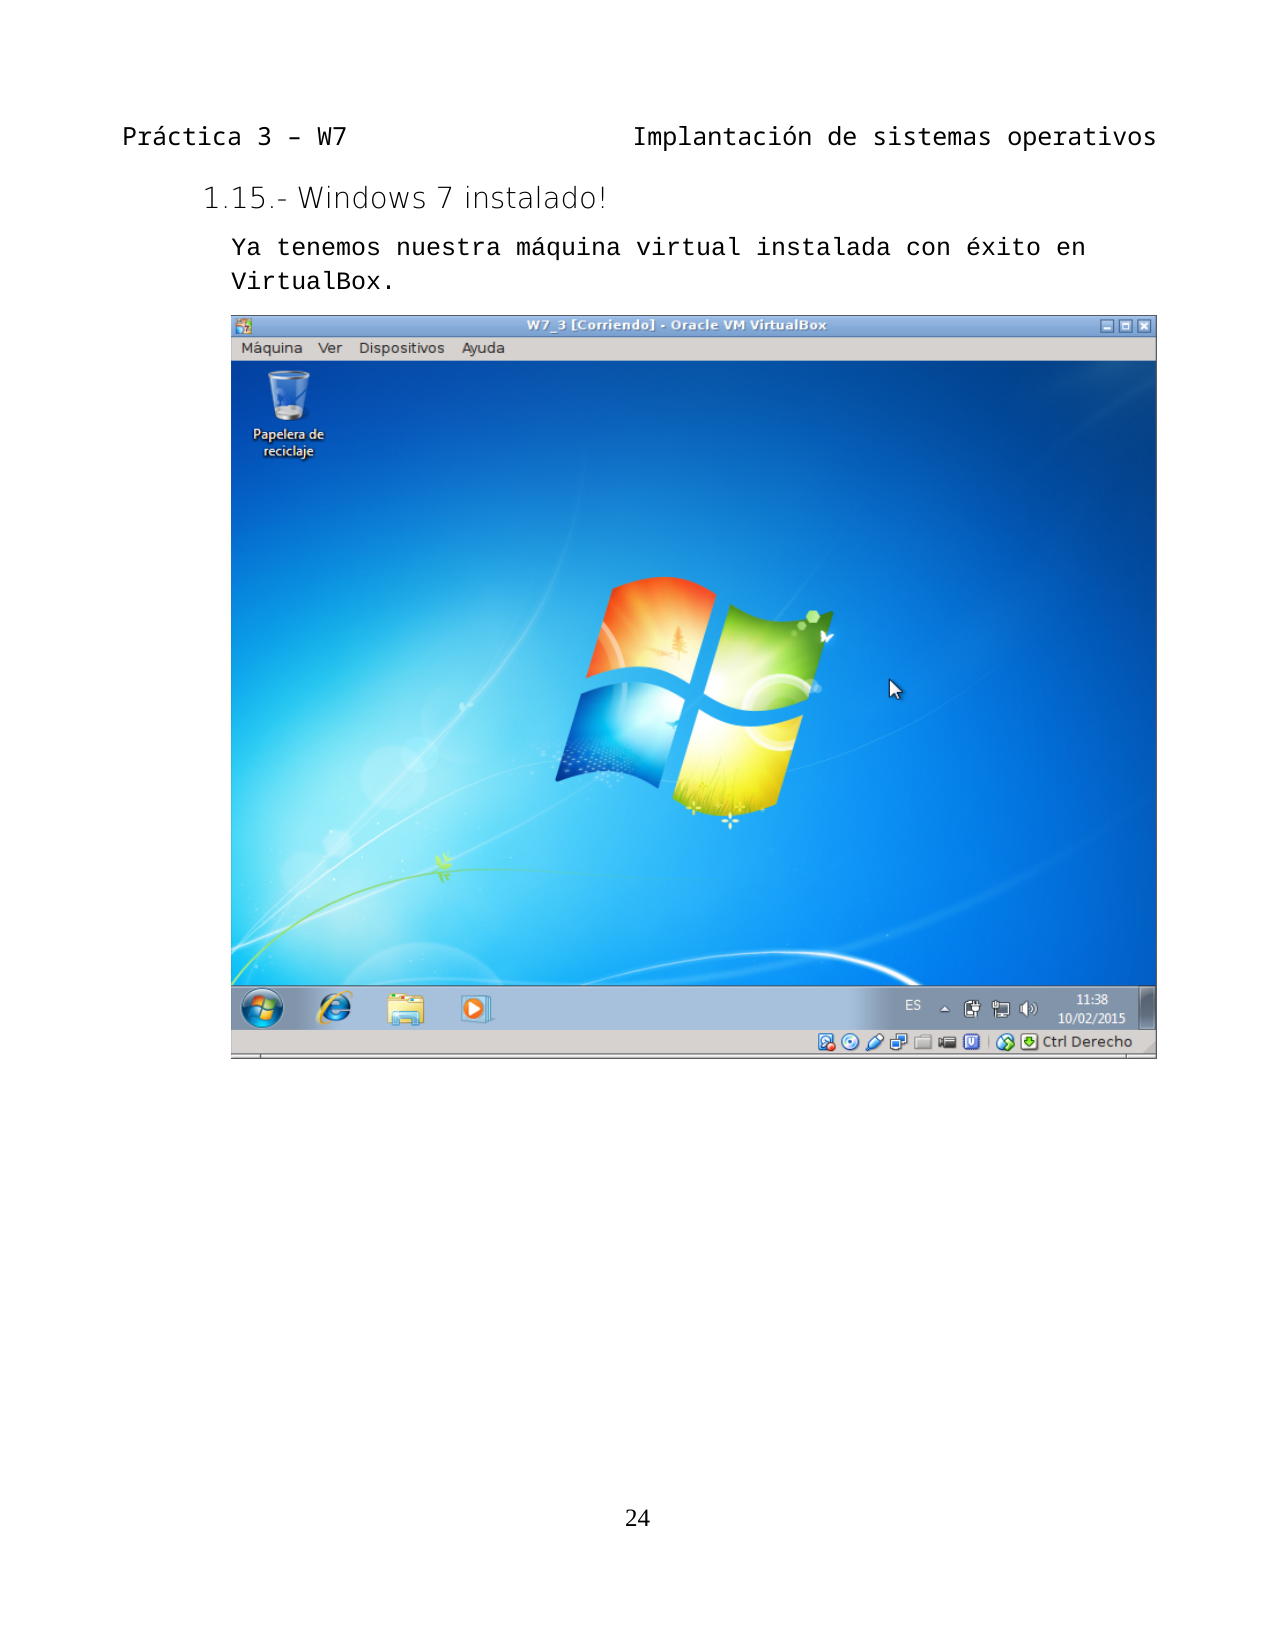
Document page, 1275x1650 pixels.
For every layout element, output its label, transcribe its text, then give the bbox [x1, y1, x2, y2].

picture [231, 315, 1157, 1059]
text Ya tenemos nuestra máquina virtual instalada con éxito en VirtualBox. [231, 235, 1157, 297]
list Windows 7 instalado! [193, 182, 1157, 216]
